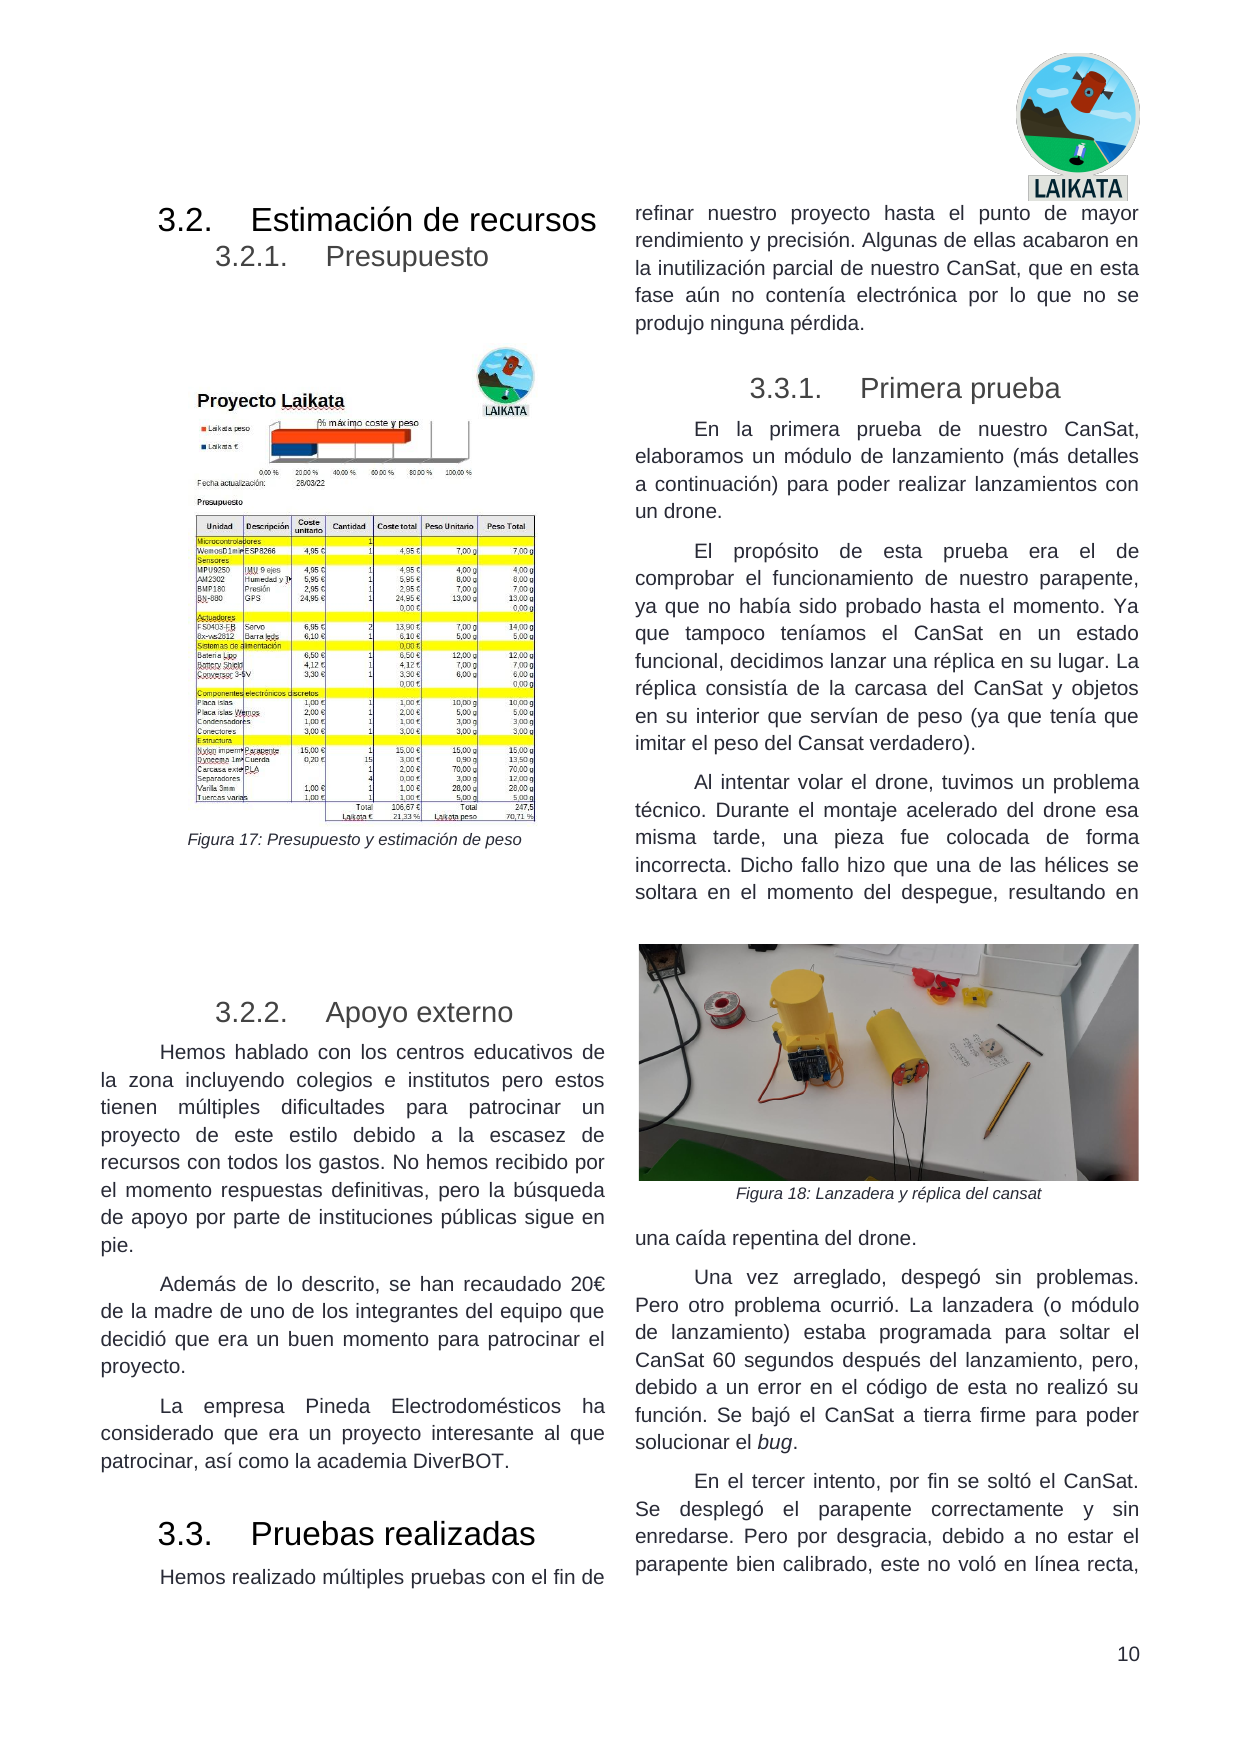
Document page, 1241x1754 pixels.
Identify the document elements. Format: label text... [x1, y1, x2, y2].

subtitle Estimación de recursos [213, 201, 605, 239]
text Hemos hablado con los centros educativos de la zona incluyendo colegios e institutos pero estos tienen múltiples dificultades para patrocinar un proyecto de este estilo debido a la escasez de recursos con todos los gastos. No hemos recibido por el momento respuestas definitivas, pero la búsqueda de apoyo por parte de instituciones públicas sigue en pie. [100, 1040, 605, 1257]
text Figura 18: Lanzadera y réplica del cansat [636, 944, 1141, 1203]
subtitle Presupuesto [288, 239, 605, 272]
text Además de lo descrito, se han recaudado 20€ de la madre de uno de los integrantes del equipo que decidió que era un buen momento para patrocinar el proyecto. [100, 1272, 605, 1378]
subtitle Primera prueba [822, 371, 1140, 405]
text Una vez arreglado, despegó sin problemas. Pero otro problema ocurrió. La lanzadera (o módulo de lanzamiento) estaba programada para soltar el CanSat 60 segundos después del lanzamiento, pero, debido a un error en el código de esta no realizó su función. Se bajó el CanSat a tierra firme para poder solucionar el bug. [635, 1265, 1140, 1454]
text En la primera prueba de nuestro CanSat, elaboramos un módulo de lanzamiento (más detalles a continuación) para poder realizar lanzamientos con un drone. [635, 417, 1140, 523]
text Hemos realizado múltiples pruebas con el fin de [100, 1564, 605, 1588]
picture [638, 944, 1139, 1181]
text Figura 17: Presupuesto y estimación de peso [102, 333, 607, 849]
text La empresa Pineda Electrodomésticos ha considerado que era un proyecto interesante al que patrocinar, así como la academia DiverBOT. [100, 1394, 605, 1473]
text El propósito de esta prueba era el de comprobar el funcionamiento de nuestro parapente, ya que no había sido probado hasta el momento. Ya que tampoco teníamos el CanSat en un estado funcional, decidimos lanzar una réplica en su lugar. La réplica consistía de la carcasa del CanSat y objetos en su interior que servían de peso (ya que tenía que imitar el peso del Cansat verdadero). [635, 538, 1140, 755]
text Al intentar volar el drone, tuvimos un problema técnico. Durante el montaje acelerado del drone esa misma tarde, una pieza fue colocada de forma incorrecta. Dicho fallo hizo que una de las hélices se soltara en el momento del despegue, resultando en una caída repentina del drone. [635, 770, 1140, 1249]
picture [1016, 53, 1140, 201]
picture [188, 343, 540, 827]
text En el tercer intento, por fin se soltó el CanSat. Se desplegó el parapente correctamente y sin enredarse. Pero por desgracia, debido a no estar el parapente bien calibrado, este no voló en línea recta, [635, 1469, 1140, 1576]
subtitle Pruebas realizadas [213, 1514, 605, 1552]
text refinar nuestro proyecto hasta el punto de mayor rendimiento y precisión. Algunas de ellas acabaron en la inutilización parcial de nuestro CanSat, que en esta fase aún no contenía electrónica por lo que no se produjo ninguna pérdida. [635, 201, 1140, 334]
subtitle Apoyo externo [288, 995, 605, 1028]
